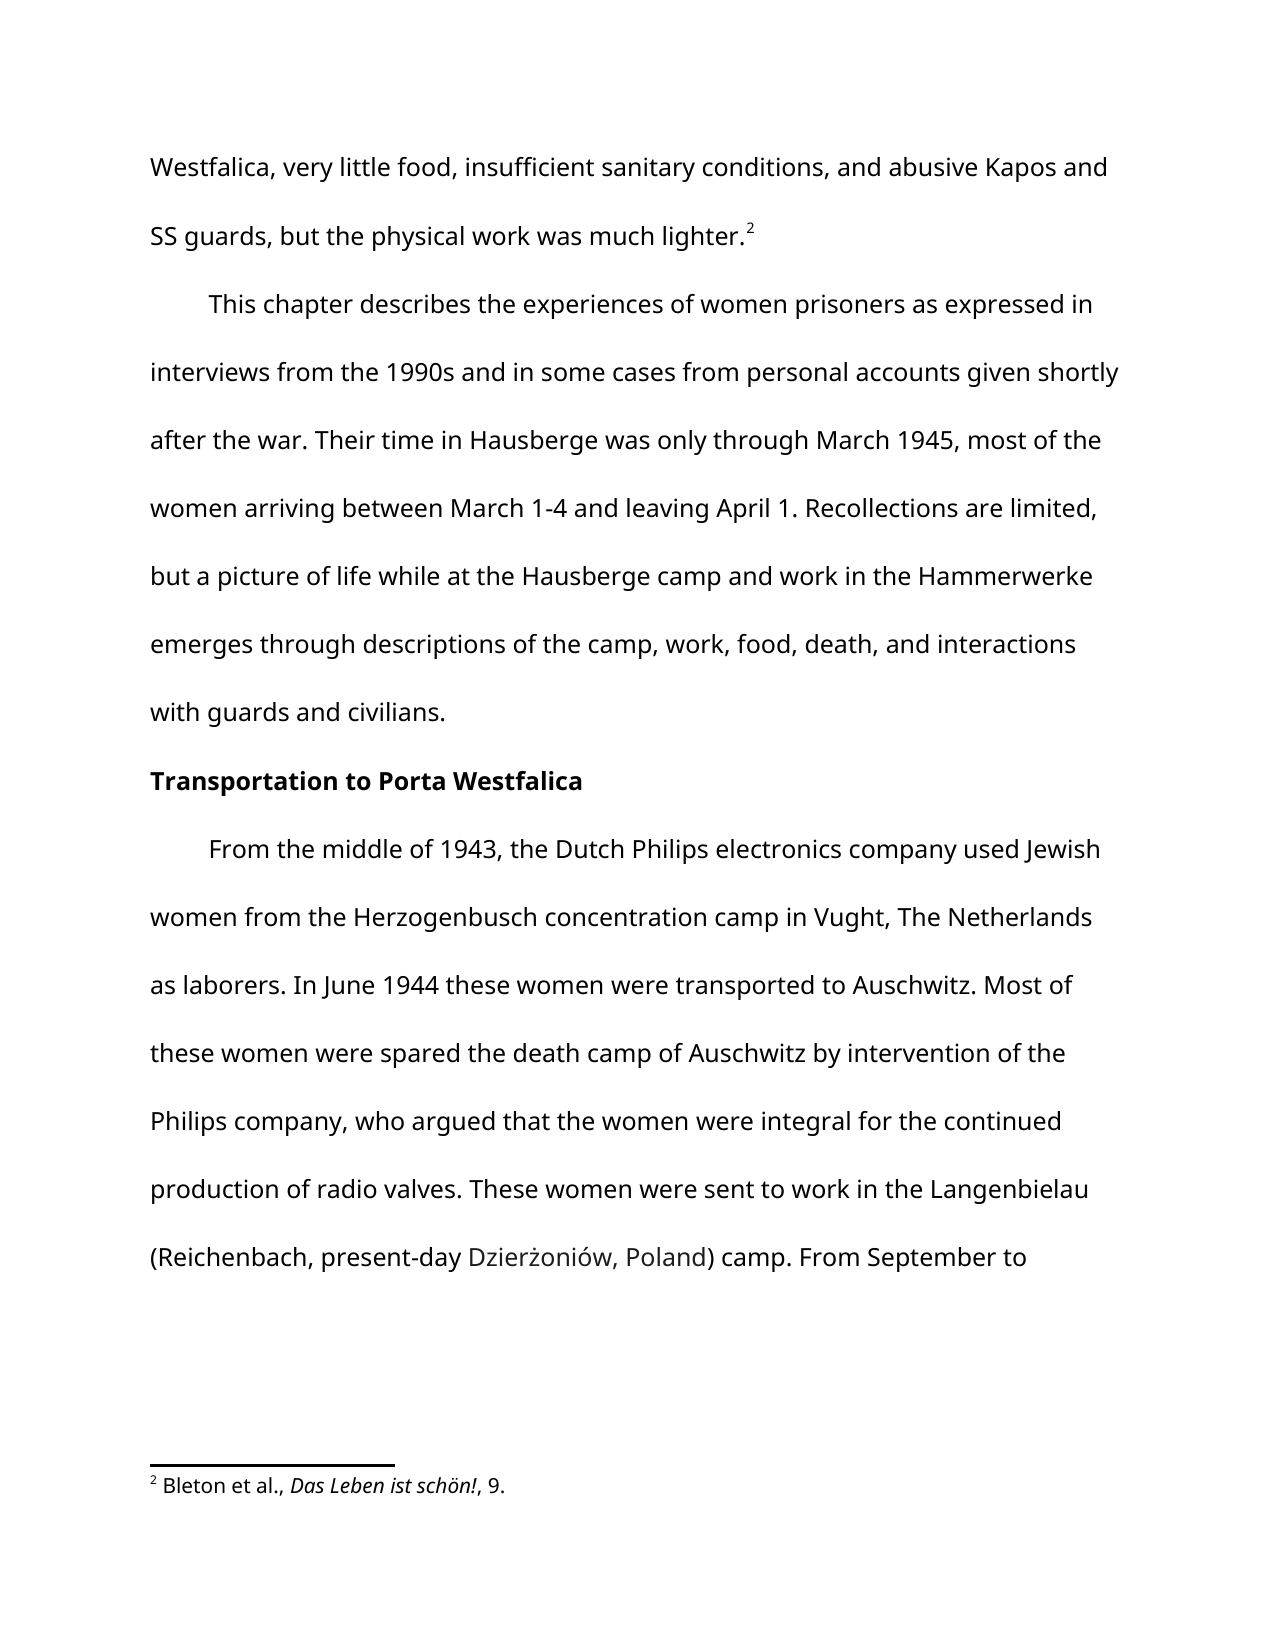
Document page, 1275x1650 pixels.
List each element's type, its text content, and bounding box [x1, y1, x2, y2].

text Bleton et al., Das Leben ist schön!, 9. [150, 1472, 1125, 1500]
text This chapter describes the experiences of women prisoners as expressed in interviews from the 1990s and in some cases from personal accounts given shortly after the war. Their time in Hausberge was only through March 1945, most of the women arriving between March 1-4 and leaving April 1. Recollections are limited, but a picture of life while at the Hausberge camp and work in the Hammerwerke emerges through descriptions of the camp, work, food, death, and interactions with guards and civilians. [150, 286, 1125, 729]
text From the middle of 1943, the Dutch Philips electronics company used Jewish women from the Herzogenbusch concentration camp in Vught, The Netherlands as laborers. In June 1944 these women were transported to Auschwitz. Most of these women were spared the death camp of Auschwitz by intervention of the Philips company, who argued that the women were integral for the continued production of radio valves. These women were sent to work in the Langenbielau (Reichenbach, present-day Dzierżoniów, Poland) camp. From September to [150, 831, 1125, 1274]
text Transportation to Porta Westfalica [150, 763, 1125, 797]
text Westfalica, very little food, insufficient sanitary conditions, and abusive Kapos and SS guards, but the physical work was much lighter. [150, 150, 1125, 252]
